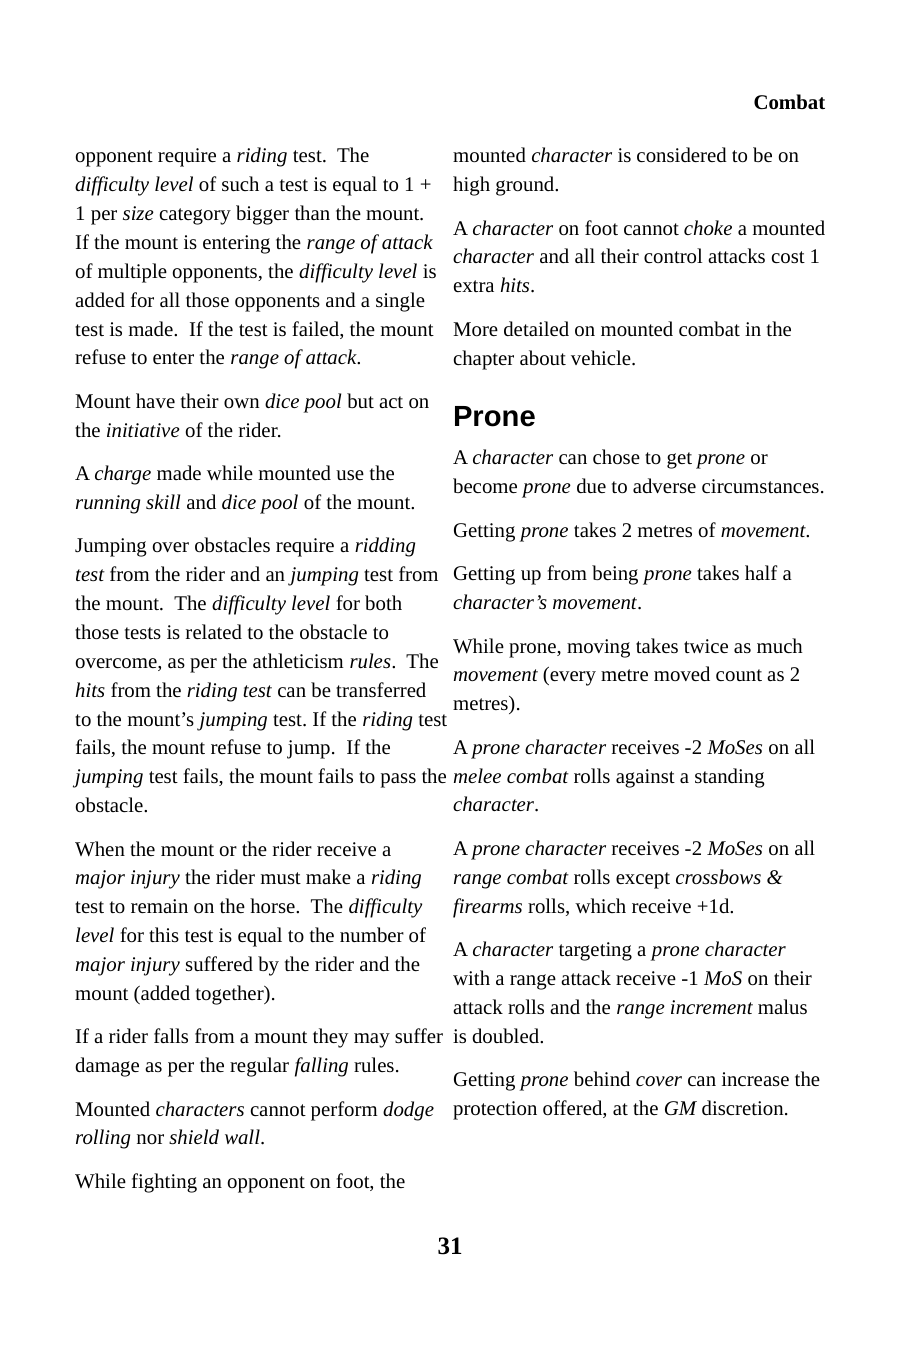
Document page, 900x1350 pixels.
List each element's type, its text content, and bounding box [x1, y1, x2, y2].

text Jumping over obstacles require a ridding test from the rider and an jumping test from the mount. The difficulty level for both those tests is related to the obstacle to overcome, as per the athleticism rules. The hits from the riding test can be transferred to the mount’s jumping test. If the riding test fails, the mount refuse to jump. If the jumping test fails, the mount fails to pass the obstacle. [75, 533, 447, 817]
text opponent require a riding test. The difficulty level of such a test is equal to 1 + 1 per size category bigger than the mount. If the mount is entering the range of attack of multiple opponents, the difficulty level is added for all those opponents and a single test is made. If the test is failed, the mount refuse to enter the range of attack. [75, 143, 447, 369]
text More detailed on mounted combat in the chapter about vehicle. [453, 317, 825, 370]
text A prone character receives -2 MoSes on all melee combat rolls against a standing character. [453, 735, 825, 816]
text Getting up from being prone takes half a character’s movement. [453, 561, 825, 614]
text A charge made while mounted use the running skill and dice pool of the mount. [75, 461, 447, 514]
text Getting prone behind cover can increase the protection offered, at the GM discretion. [453, 1067, 825, 1120]
text Mounted characters cannot perform dodge rolling nor shield wall. [75, 1096, 447, 1149]
text A character targeting a prone character with a range attack receive -1 MoS on their attack rolls and the range increment malus is doubled. [453, 937, 825, 1048]
text If a rider falls from a mount they may suffer damage as per the regular falling rules. [75, 1024, 447, 1077]
text When the mount or the rider receive a major injury the rider must make a riding test to remain on the horse. The difficulty level for this test is equal to the number of major injury suffered by the rider and the mount (added together). [75, 836, 447, 1005]
text Getting prone takes 2 metres of movement. [453, 518, 825, 542]
text mounted character is considered to be on high ground. [453, 143, 825, 196]
text Mount have their own dice pool but act on the initiative of the rider. [75, 389, 447, 442]
text A prone character receives -2 MoSes on all range combat rolls except crossbows & firearms rolls, which receive +1d. [453, 836, 825, 918]
text A character can chose to get prone or become prone due to adverse circumstances. [453, 446, 825, 498]
subtitle Prone [453, 399, 825, 433]
text While fighting an opponent on foot, the [75, 1169, 447, 1193]
text A character on foot cannot choke a mounted character and all their control attacks cost 1 extra hits. [453, 216, 825, 297]
text While prone, moving takes twice as much movement (every metre moved count as 2 metres). [453, 633, 825, 715]
